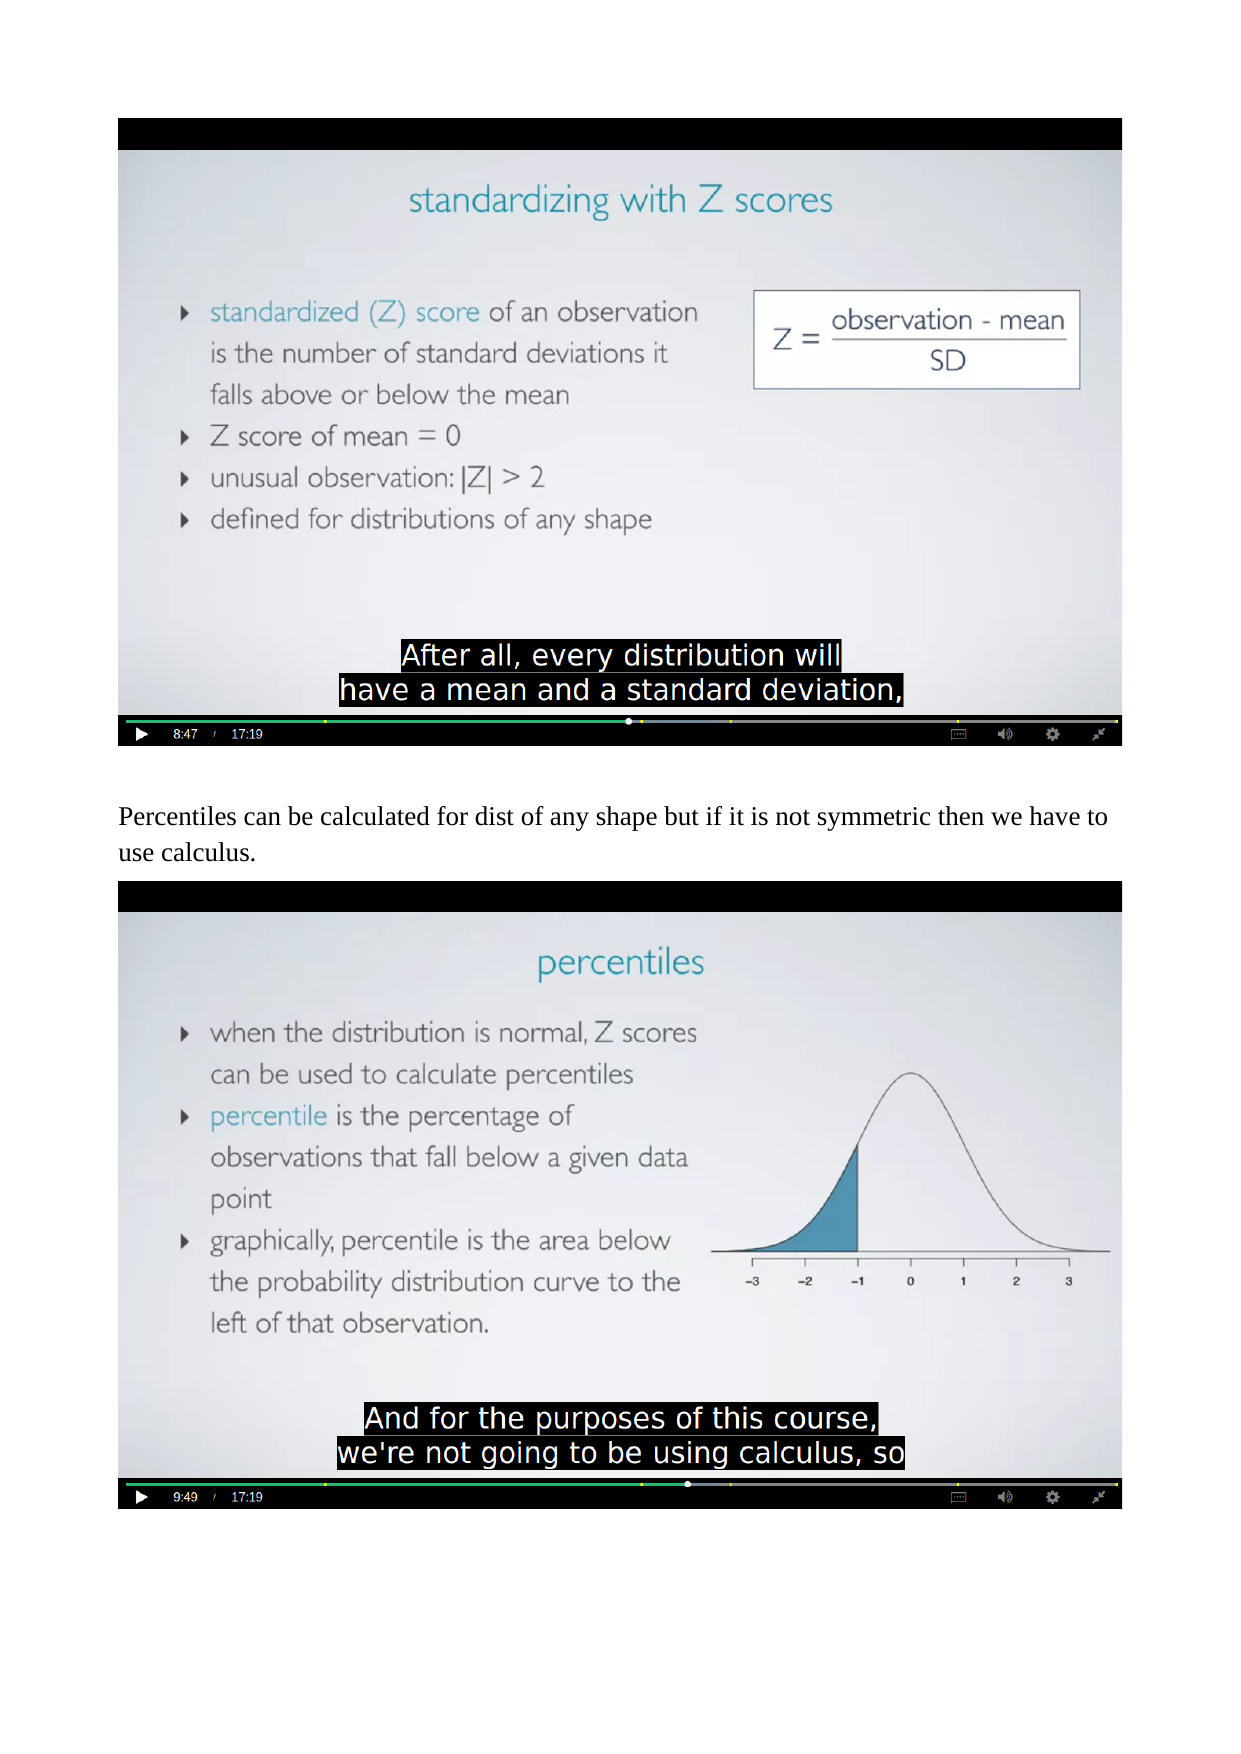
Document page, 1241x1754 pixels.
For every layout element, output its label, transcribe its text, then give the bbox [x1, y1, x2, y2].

picture [118, 881, 1123, 1509]
text Percentiles can be calculated for dist of any shape but if it is not symmetric then we have to use calculus. [118, 800, 1122, 867]
picture [118, 118, 1123, 746]
